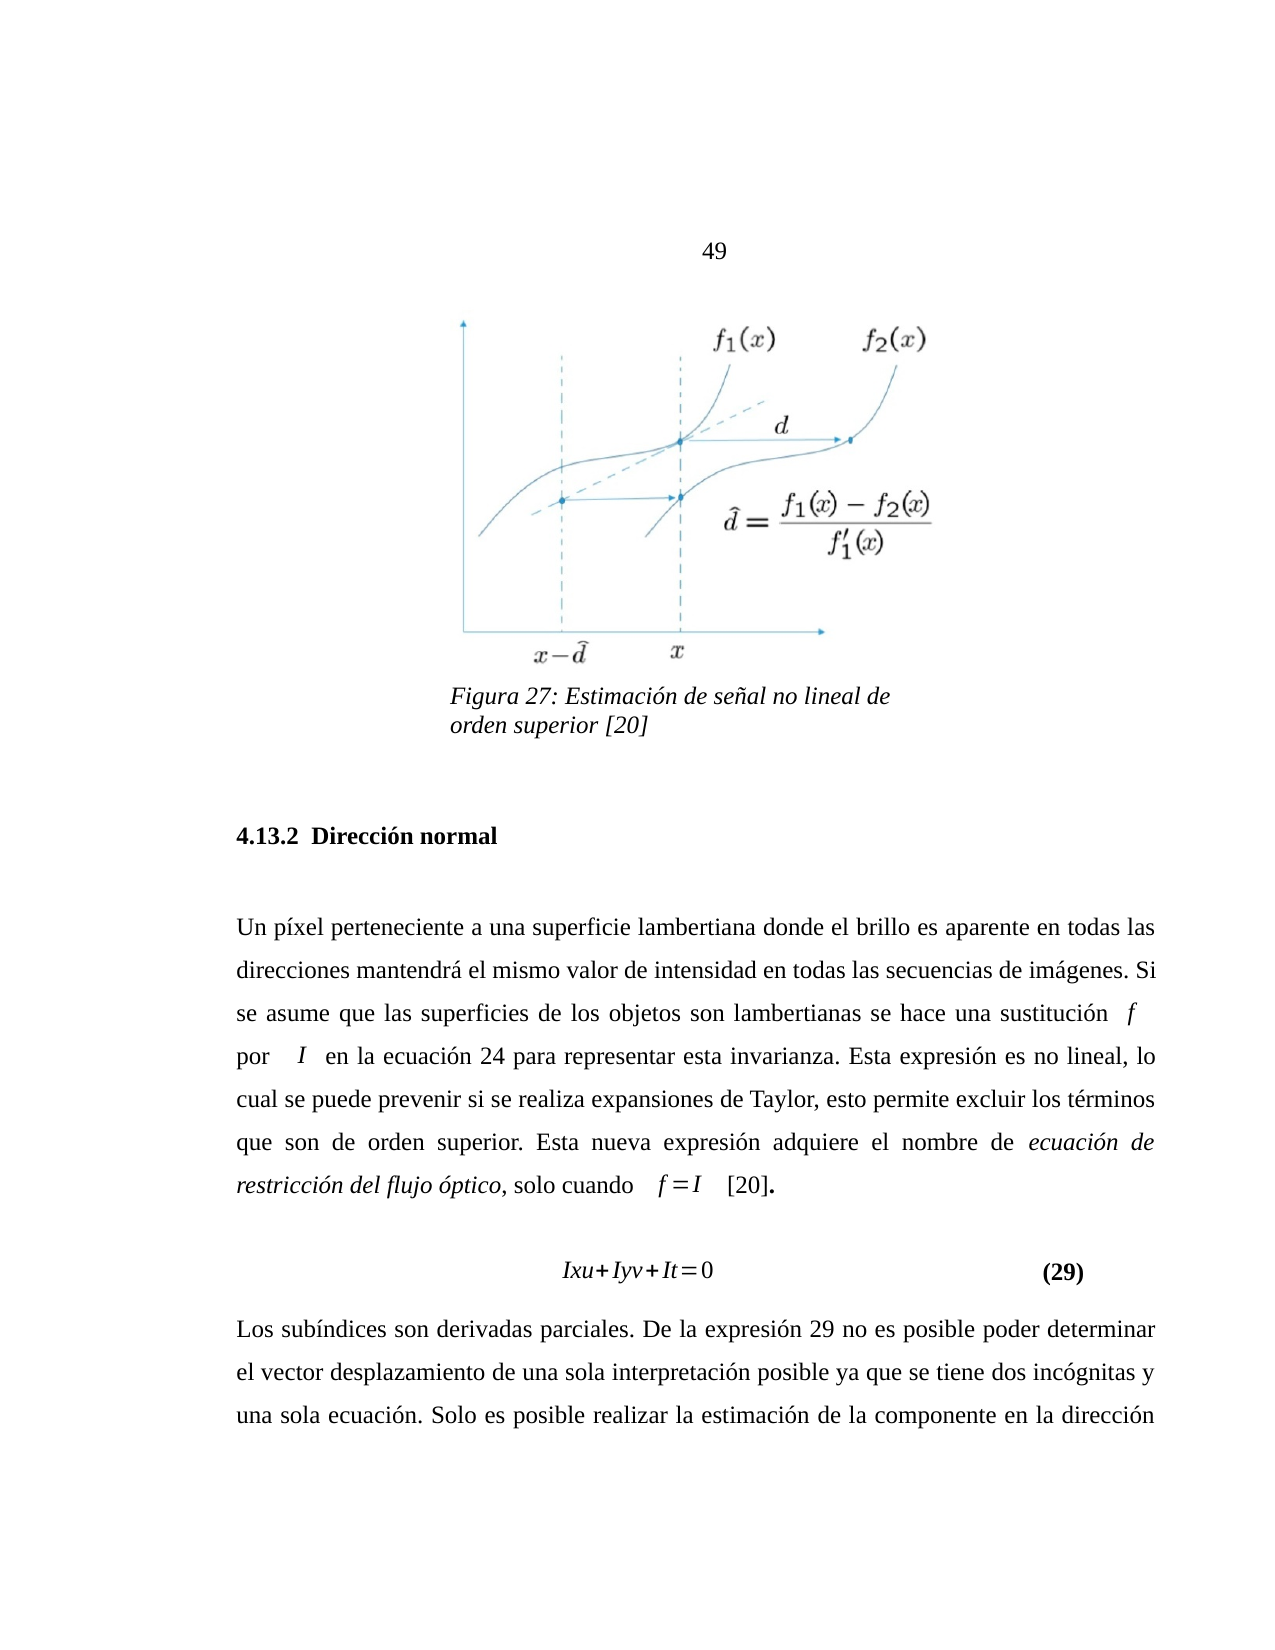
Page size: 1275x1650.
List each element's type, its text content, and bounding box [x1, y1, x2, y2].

table_header (29) [999, 1257, 1127, 1285]
table_header [276, 1257, 998, 1285]
text Un píxel perteneciente a una superficie lambertiana donde el brillo es aparente en todas las direcciones mantendrá el mismo valor de intensidad en todas las secuencias de imágenes. Si se asume que las superficies de los objetos son lambertianas se hace una sustitución por en la ecuación 24 para representar esta invarianza. Esta expresión es no lineal, lo cual se puede prevenir si se realiza expansiones de Taylor, esto permite excluir los términos que son de orden superior. Esta nueva expresión adquiere el nombre de ecuación de restricción del flujo óptico, solo cuando [20]. [236, 912, 1157, 1199]
subtitle Dirección normal [236, 821, 1157, 850]
text Figura 27: Estimación de señal no lineal de orden superior [20] [450, 676, 943, 739]
text Los subíndices son derivadas parciales. De la expresión 29 no es posible poder determinar el vector desplazamiento de una sola interpretación posible ya que se tiene dos incógnitas y una sola ecuación. Solo es posible realizar la estimación de la componente en la dirección [236, 1314, 1157, 1429]
picture [449, 307, 944, 676]
